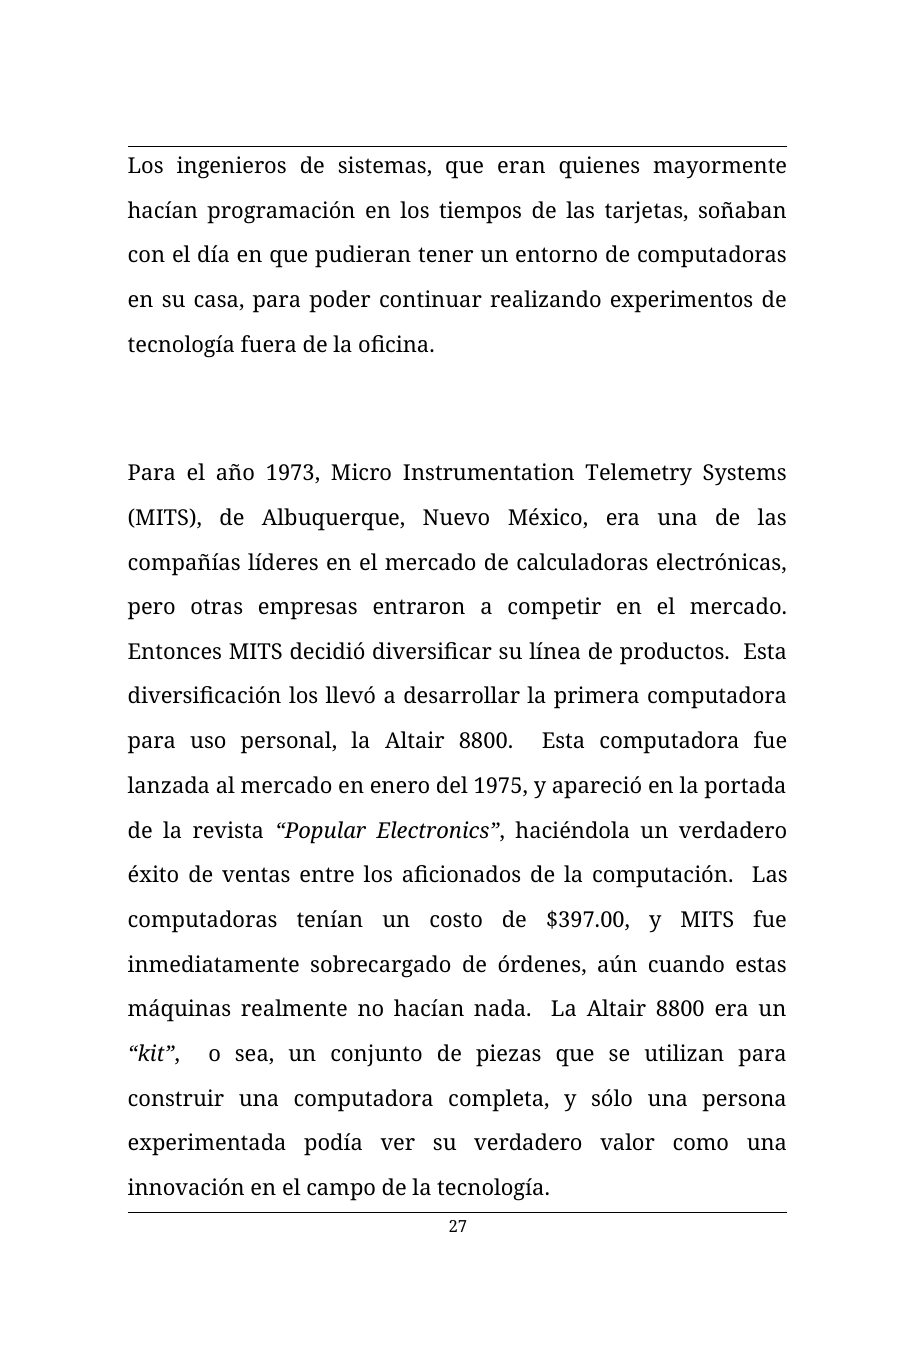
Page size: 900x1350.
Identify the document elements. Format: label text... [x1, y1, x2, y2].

text Los ingenieros de sistemas, que eran quienes mayormente hacían programación en los tiempos de las tarjetas, soñaban con el día en que pudieran tener un entorno de computadoras en su casa, para poder continuar realizando experimentos de tecnología fuera de la oficina. [127, 150, 787, 358]
text Para el año 1973, Micro Instrumentation Telemetry Systems (MITS), de Albuquerque, Nuevo México, era una de las compañías líderes en el mercado de calculadoras electrónicas, pero otras empresas entraron a competir en el mercado. Entonces MITS decidió diversificar su línea de productos. Esta diversificación los llevó a desarrollar la primera computadora para uso personal, la Altair 8800. Esta computadora fue lanzada al mercado en enero del 1975, y apareció en la portada de la revista “Popular Electronics”, haciéndola un verdadero éxito de ventas entre los aficionados de la computación. Las computadoras tenían un costo de $397.00, y MITS fue inmediatamente sobrecargado de órdenes, aún cuando estas máquinas realmente no hacían nada. La Altair 8800 era un “kit”, o sea, un conjunto de piezas que se utilizan para construir una computadora completa, y sólo una persona experimentada podía ver su verdadero valor como una innovación en el campo de la tecnología. [127, 457, 787, 1202]
